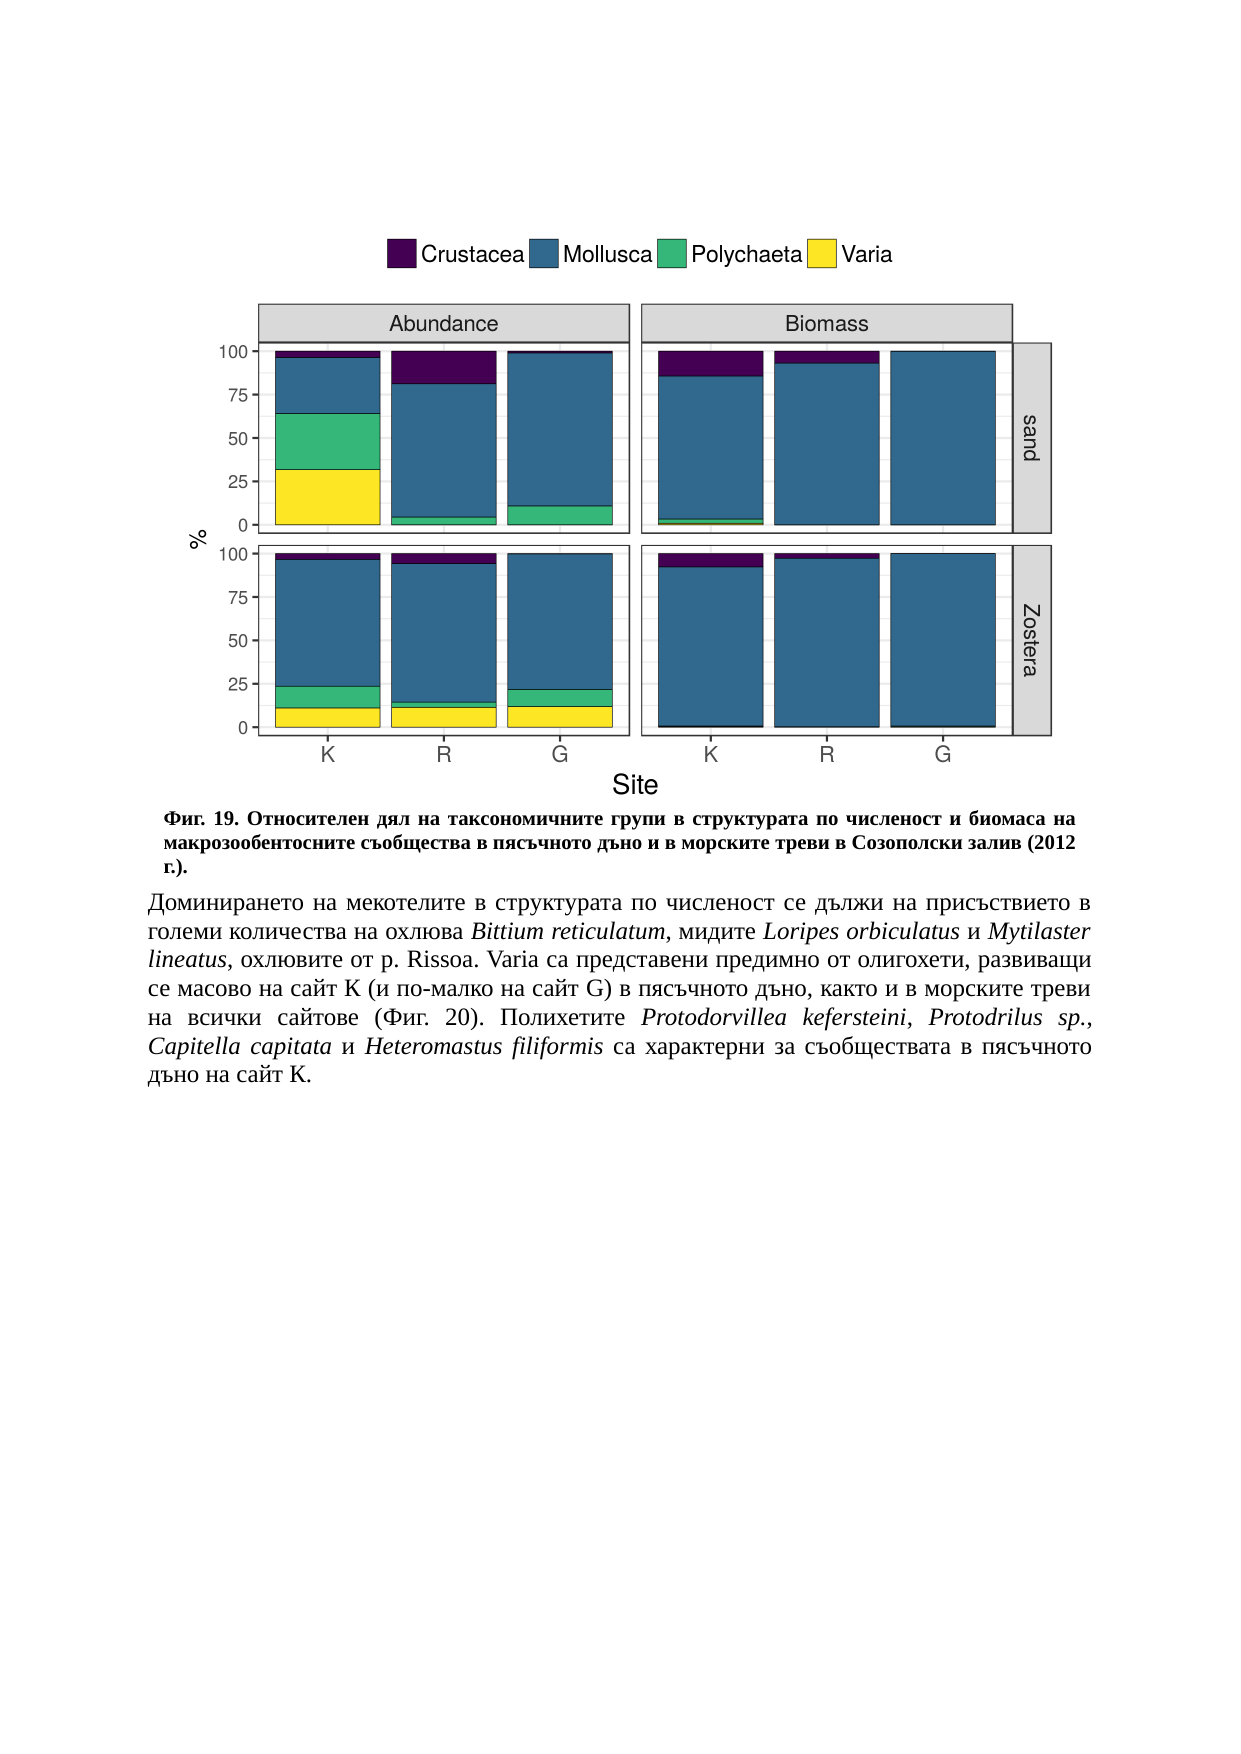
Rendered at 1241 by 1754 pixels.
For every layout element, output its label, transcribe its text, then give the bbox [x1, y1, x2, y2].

picture [177, 215, 1063, 806]
text Доминирането на мекотелите в структурата по численост се дължи на присъствието в големи количества на охлюва Bittium reticulatum, мидите Loripes orbiculatus и Mytilaster lineatus, охлювите от р. Rissoa. Varia са представени предимно от олигохети, развиващи се масово на сайт К (и по-малко на сайт G) в пясъчното дъно, както и в морските треви на всички сайтове (Фиг. 20). Полихетите Protodorvillea kefersteini, Protodrilus sp., Capitella capitata и Heteromastus filiformis са характерни за съобществата в пясъчното дъно на сайт К. [148, 887, 1093, 1088]
text Фиг. 19. Относителен дял на таксономичните групи в структурата по численост и биомаса на макрозообентосните съобщества в пясъчното дъно и в морските треви в Созополски залив (2012 г.). [163, 228, 1077, 878]
